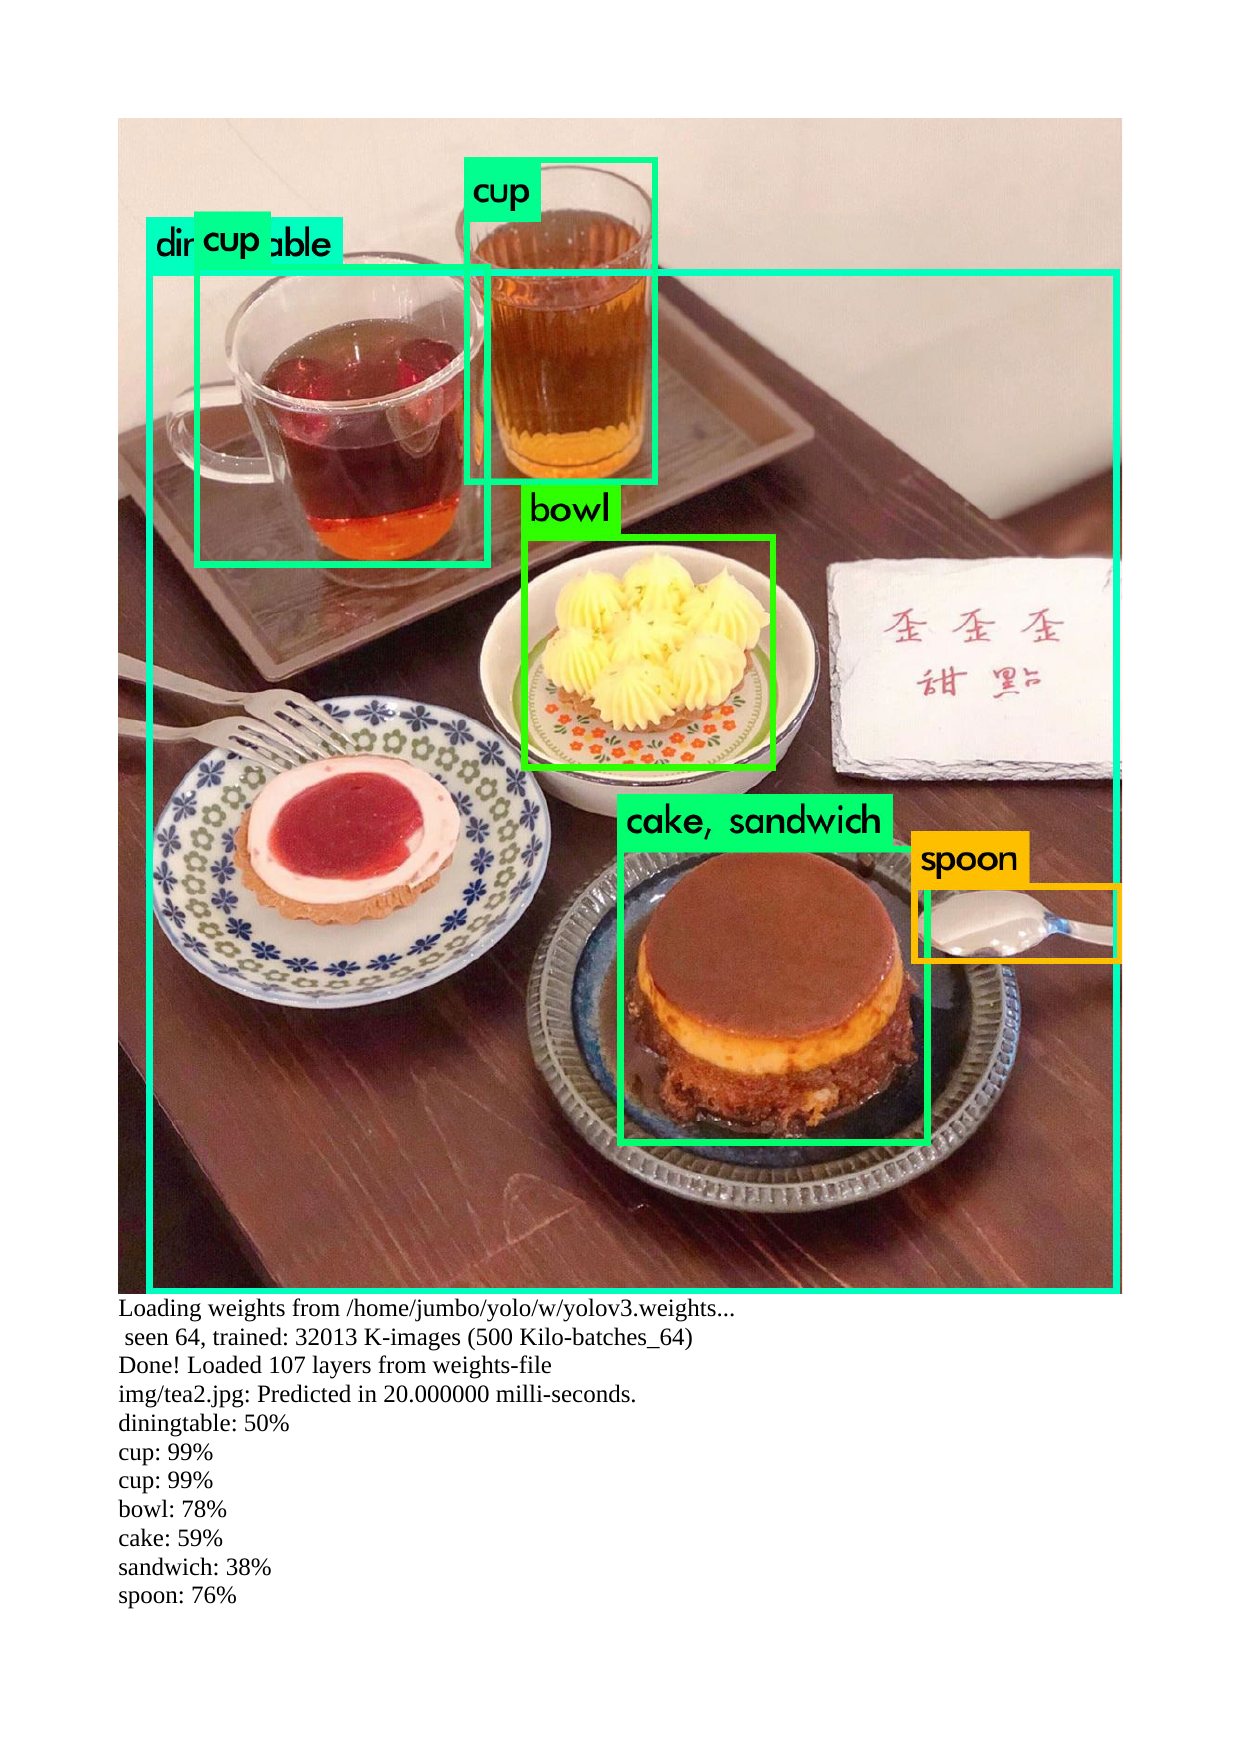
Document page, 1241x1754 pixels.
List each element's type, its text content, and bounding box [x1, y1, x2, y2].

text Done! Loaded 107 layers from weights-file [118, 1351, 1122, 1379]
text cake: 59% [118, 1523, 1122, 1552]
text diningtable: 50% [118, 1408, 1122, 1437]
text cup: 99% [118, 1466, 1122, 1494]
text cup: 99% [118, 1437, 1122, 1466]
picture [118, 118, 1123, 1294]
text seen 64, trained: 32013 K-images (500 Kilo-batches_64) [118, 1322, 1122, 1351]
text spoon: 76% [118, 1581, 1122, 1609]
text sandwich: 38% [118, 1552, 1122, 1581]
text bowl: 78% [118, 1494, 1122, 1523]
text Loading weights from /home/jumbo/yolo/w/yolov3.weights... [118, 1294, 1122, 1322]
text img/tea2.jpg: Predicted in 20.000000 milli-seconds. [118, 1379, 1122, 1408]
